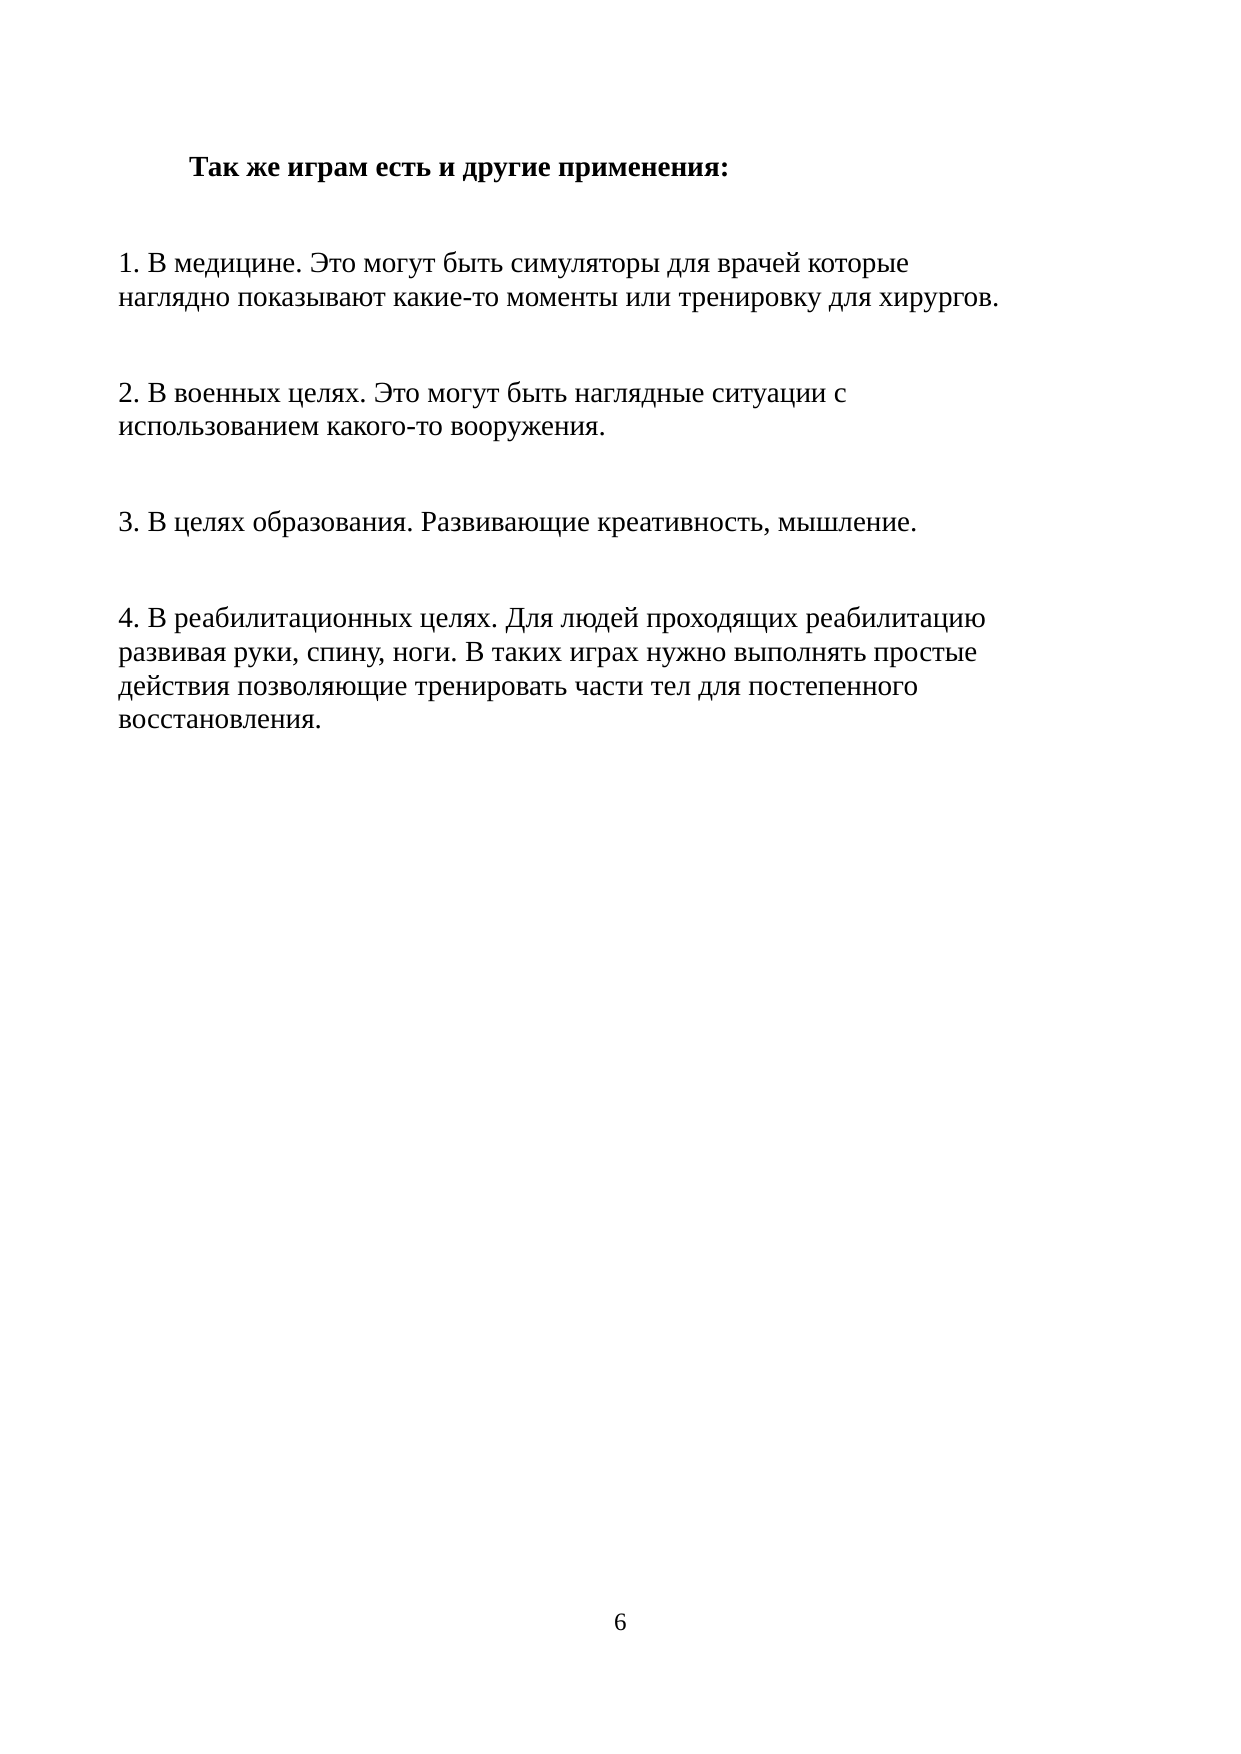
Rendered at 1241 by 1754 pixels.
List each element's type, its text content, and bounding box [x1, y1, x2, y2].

list 2. В военных целях. Это могут быть наглядные ситуации с использованием какого-то вооружения. [118, 375, 1028, 442]
list 4. В реабилитационных целях. Для людей проходящих реабилитацию развивая руки, спину, ноги. В таких играх нужно выполнять простые действия позволяющие тренировать части тел для постепенного восстановления. [118, 601, 1028, 735]
list 3. В целях образования. Развивающие креативность, мышление. [118, 504, 1028, 538]
list Так же играм есть и другие применения: [189, 149, 1028, 183]
list 1. В медицине. Это могут быть симуляторы для врачей которые наглядно показывают какие-то моменты или тренировку для хирургов. [118, 245, 1028, 312]
